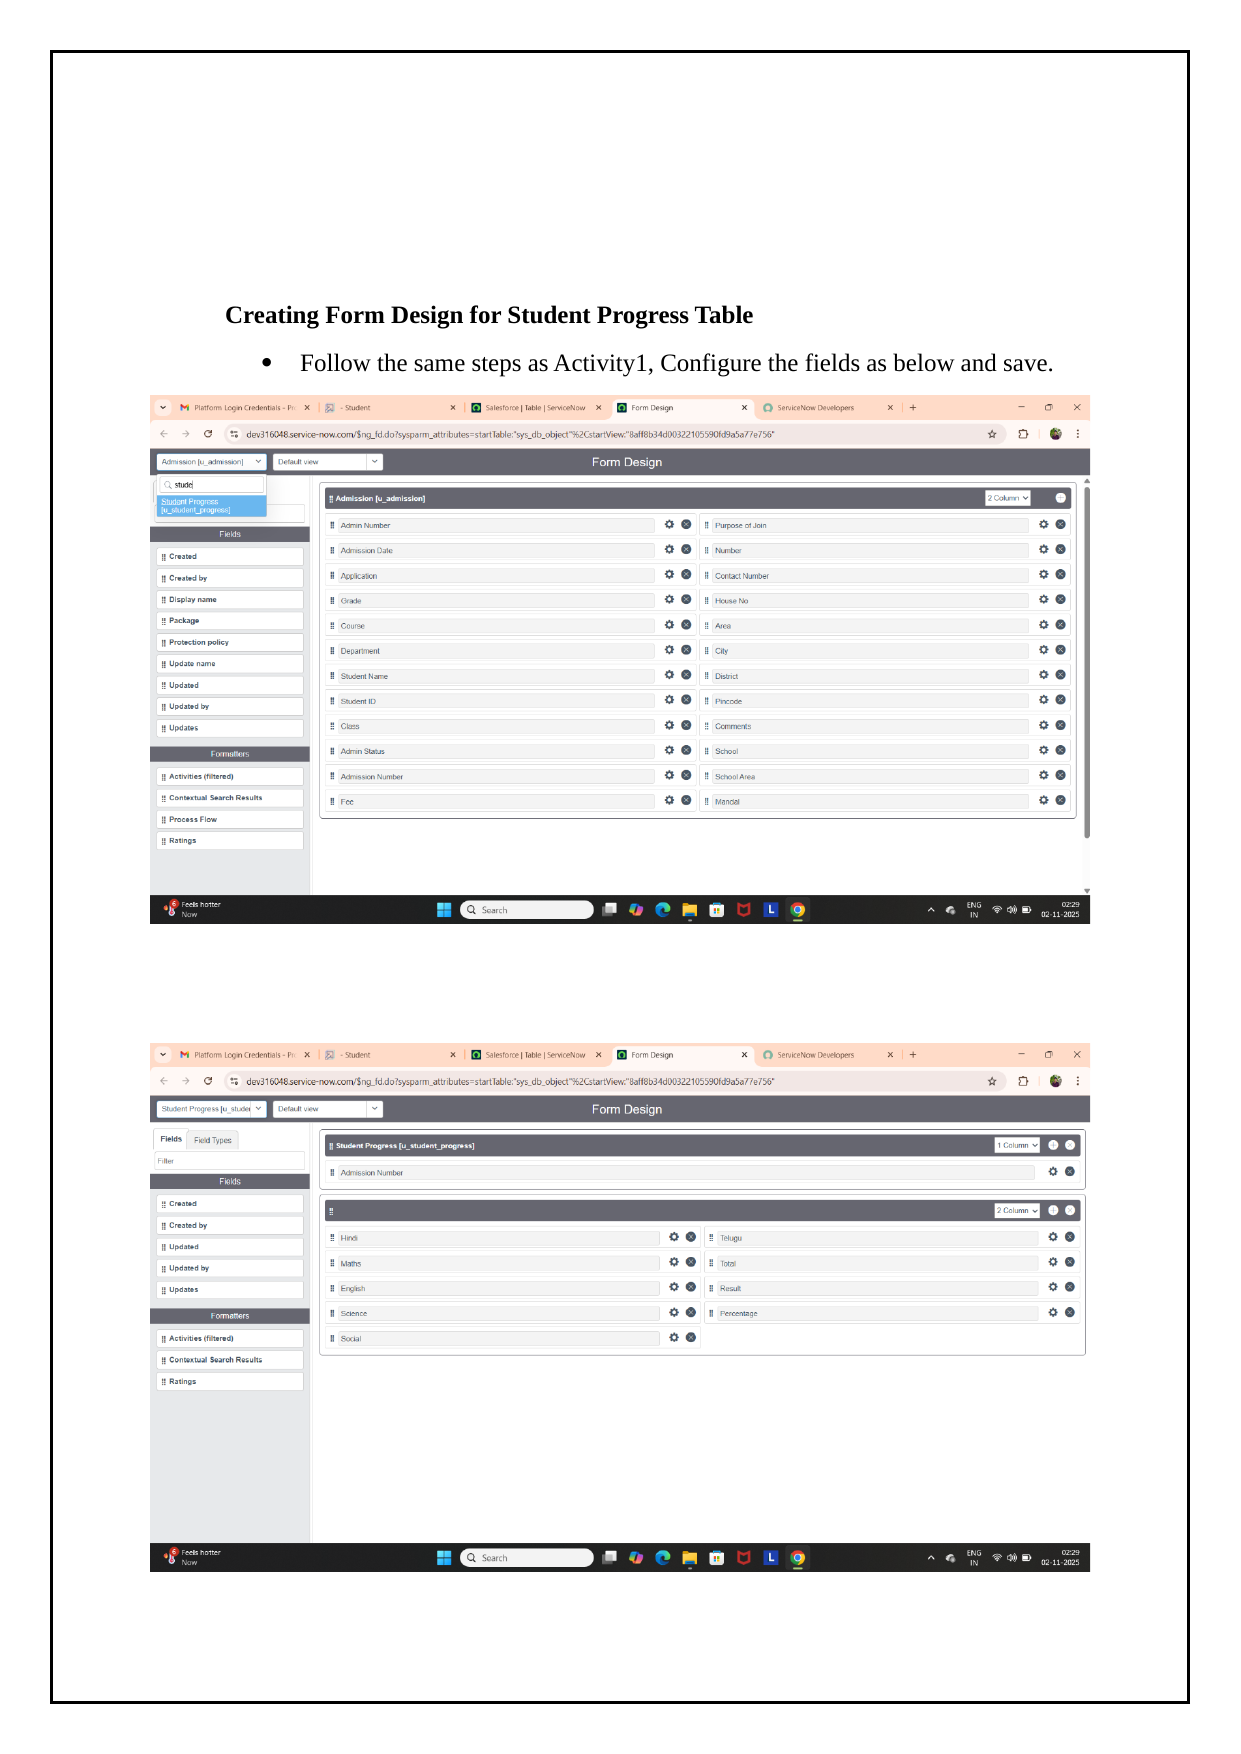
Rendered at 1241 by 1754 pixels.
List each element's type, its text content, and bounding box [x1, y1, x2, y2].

list Creating Form Design for Student Progress Table [187, 300, 1090, 329]
list Follow the same steps as Activity1, Configure the fields as below and save. [262, 348, 1090, 376]
